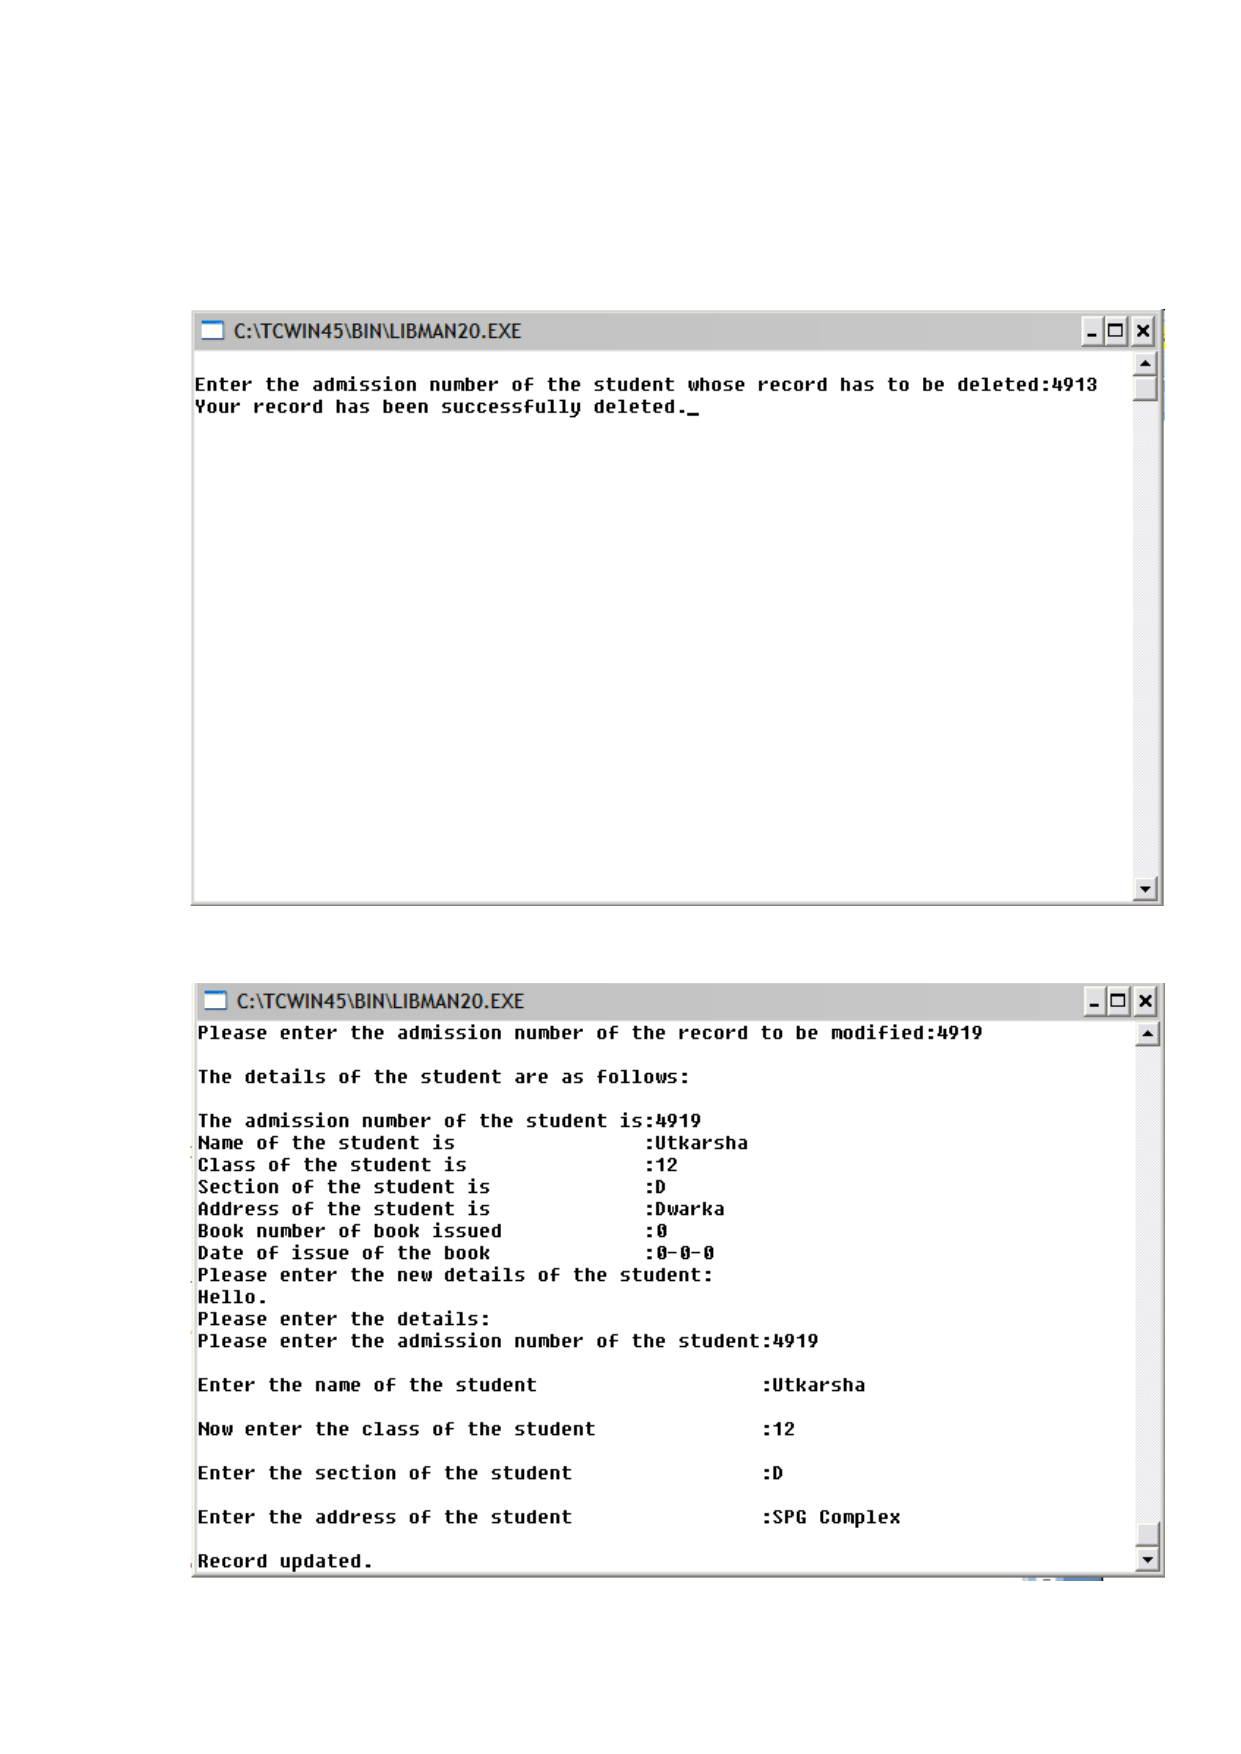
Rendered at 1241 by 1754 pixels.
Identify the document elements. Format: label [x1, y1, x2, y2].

picture [190, 983, 809, 1581]
picture [190, 309, 822, 906]
